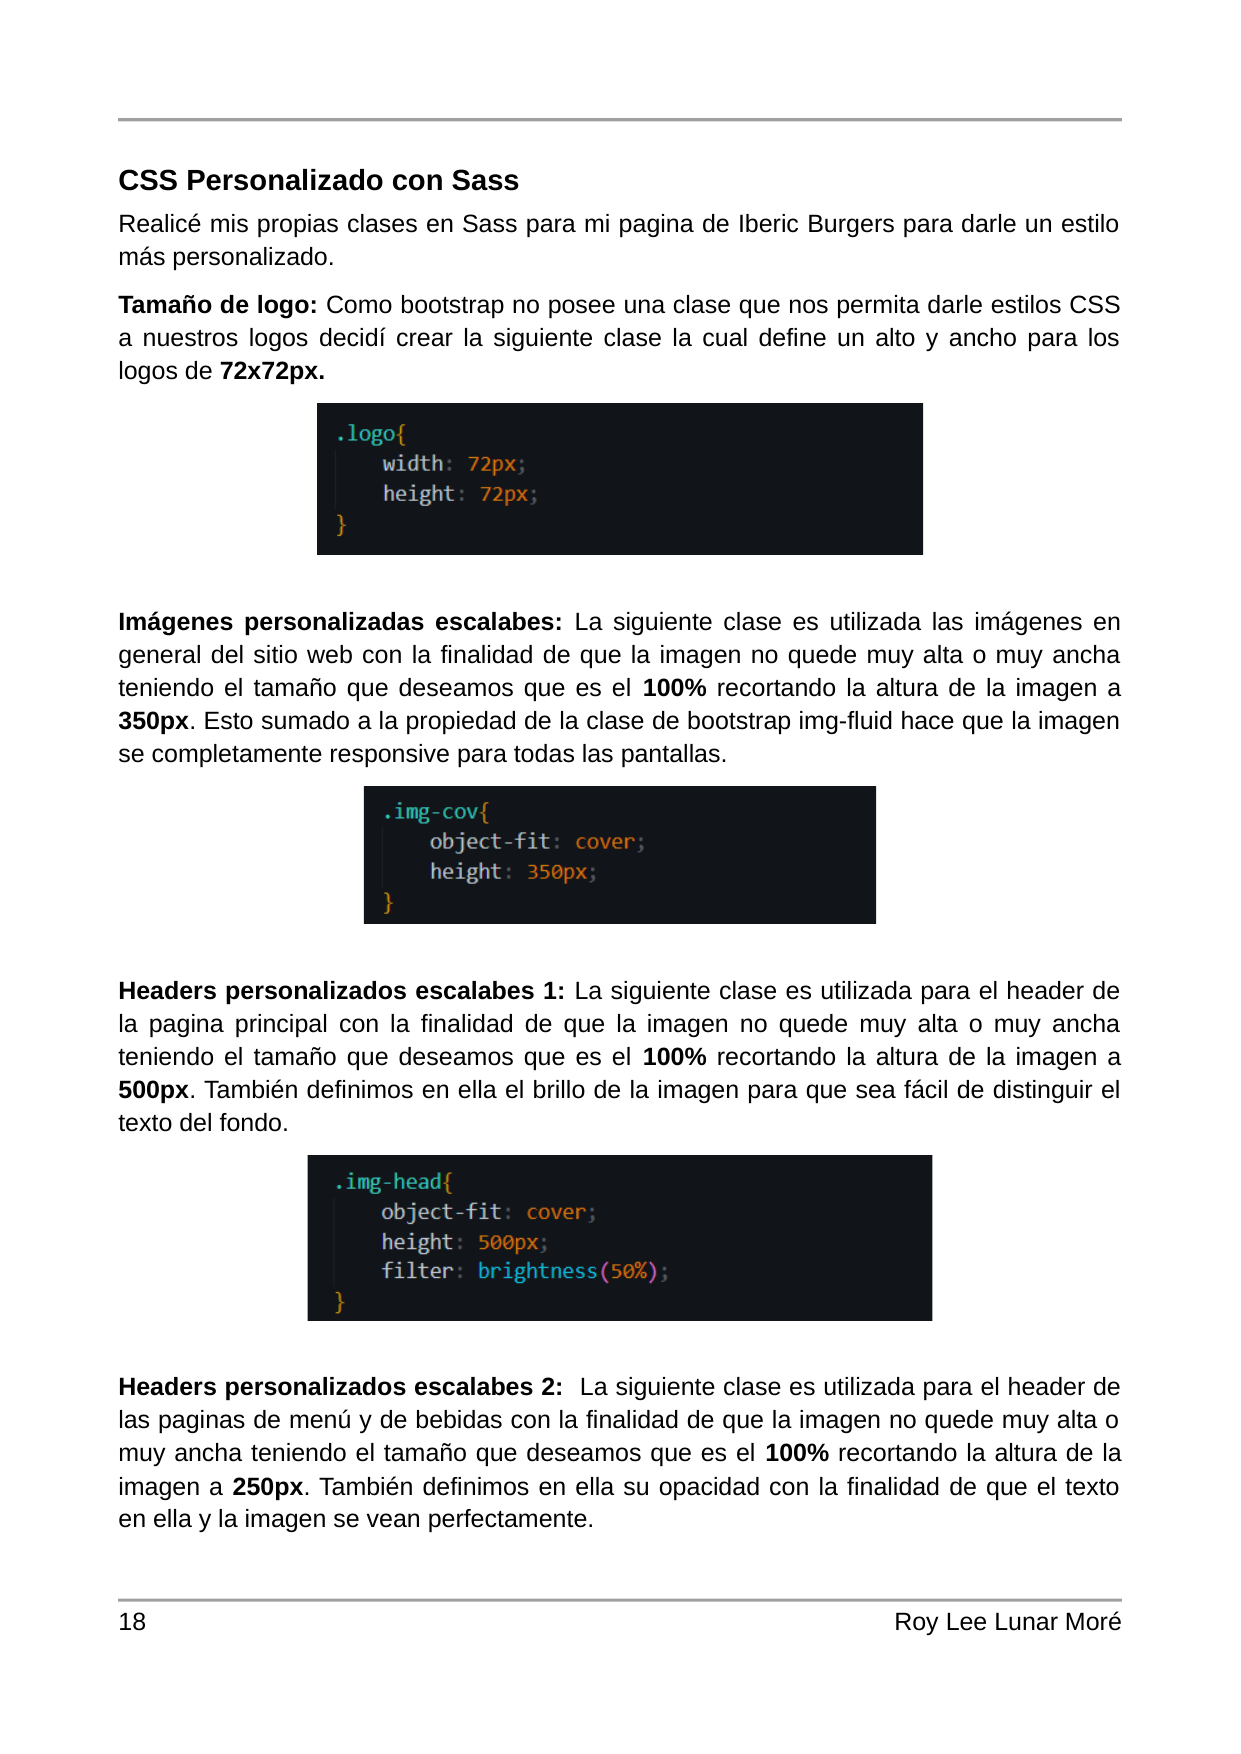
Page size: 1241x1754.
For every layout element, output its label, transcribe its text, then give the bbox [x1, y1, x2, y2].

subtitle CSS Personalizado con Sass [118, 163, 1122, 197]
text Tamaño de logo: Como bootstrap no posee una clase que nos permita darle estilos CSS a nuestros logos decidí crear la siguiente clase la cual define un alto y ancho para los logos de 72x72px. [118, 290, 1122, 385]
picture [307, 1155, 933, 1321]
text Realicé mis propias clases en Sass para mi pagina de Iberic Burgers para darle un estilo más personalizado. [118, 209, 1122, 271]
picture [317, 403, 924, 555]
text Headers personalizados escalabes 1: La siguiente clase es utilizada para el header de la pagina principal con la finalidad de que la imagen no quede muy alta o muy ancha teniendo el tamaño que deseamos que es el 100% recortando la altura de la imagen a 500px. También definimos en ella el brillo de la imagen para que sea fácil de distinguir el texto del fondo. [118, 976, 1122, 1137]
picture [363, 786, 877, 924]
text Imágenes personalizadas escalabes: La siguiente clase es utilizada las imágenes en general del sitio web con la finalidad de que la imagen no quede muy alta o muy ancha teniendo el tamaño que deseamos que es el 100% recortando la altura de la imagen a 350px. Esto sumado a la propiedad de la clase de bootstrap img-fluid hace que la imagen se completamente responsive para todas las pantallas. [118, 607, 1122, 768]
text Headers personalizados escalabes 2: La siguiente clase es utilizada para el header de las paginas de menú y de bebidas con la finalidad de que la imagen no quede muy alta o muy ancha teniendo el tamaño que deseamos que es el 100% recortando la altura de la imagen a 250px. También definimos en ella su opacidad con la finalidad de que el texto en ella y la imagen se vean perfectamente. [118, 1372, 1122, 1533]
